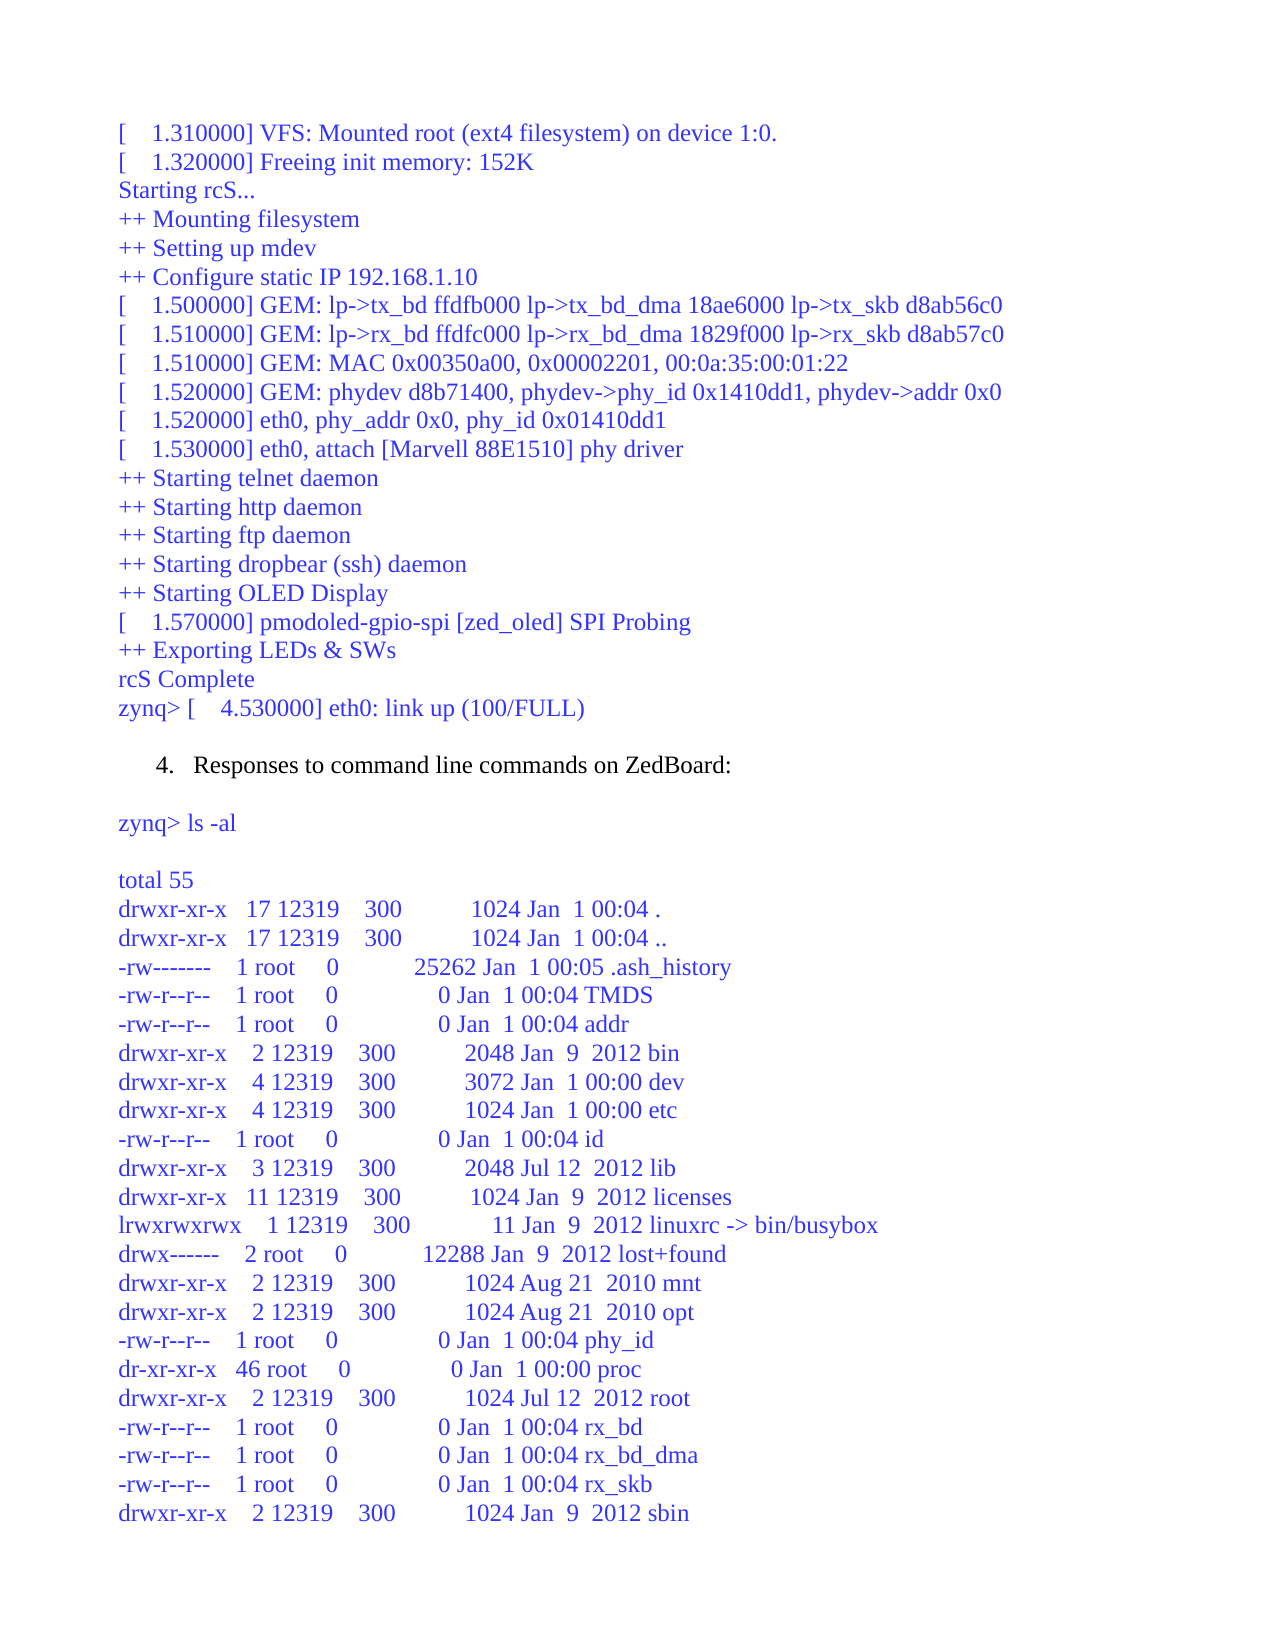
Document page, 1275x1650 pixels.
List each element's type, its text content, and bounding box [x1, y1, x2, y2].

text ++ Starting telnet daemon [118, 463, 1157, 492]
text [ 1.510000] GEM: MAC 0x00350a00, 0x00002201, 00:0a:35:00:01:22 [118, 348, 1157, 377]
text drwxr-xr-x 2 12319 300 2048 Jan 9 2012 bin [118, 1038, 1157, 1067]
text rcS Complete [118, 664, 1157, 693]
text ++ Starting http daemon [118, 492, 1157, 521]
text drwxr-xr-x 3 12319 300 2048 Jul 12 2012 lib [118, 1153, 1157, 1182]
text [ 1.530000] eth0, attach [Marvell 88E1510] phy driver [118, 434, 1157, 463]
text dr-xr-xr-x 46 root 0 0 Jan 1 00:00 proc [118, 1354, 1157, 1383]
text drwxr-xr-x 2 12319 300 1024 Jan 9 2012 sbin [118, 1498, 1157, 1527]
text -rw-r--r-- 1 root 0 0 Jan 1 00:04 rx_bd [118, 1412, 1157, 1441]
text drwxr-xr-x 17 12319 300 1024 Jan 1 00:04 . [118, 894, 1157, 923]
text zynq> ls -al [118, 808, 1157, 837]
text ++ Setting up mdev [118, 233, 1157, 262]
text ++ Configure static IP 192.168.1.10 [118, 262, 1157, 291]
text Starting rcS... [118, 176, 1157, 204]
text [ 1.570000] pmodoled-gpio-spi [zed_oled] SPI Probing [118, 607, 1157, 636]
text -rw------- 1 root 0 25262 Jan 1 00:05 .ash_history [118, 952, 1157, 981]
text [ 1.310000] VFS: Mounted root (ext4 filesystem) on device 1:0. [118, 118, 1157, 147]
text -rw-r--r-- 1 root 0 0 Jan 1 00:04 addr [118, 1009, 1157, 1038]
text drwxr-xr-x 2 12319 300 1024 Aug 21 2010 mnt [118, 1268, 1157, 1297]
text ++ Starting ftp daemon [118, 521, 1157, 549]
text ++ Mounting filesystem [118, 204, 1157, 233]
text -rw-r--r-- 1 root 0 0 Jan 1 00:04 rx_skb [118, 1469, 1157, 1498]
text [ 1.520000] GEM: phydev d8b71400, phydev->phy_id 0x1410dd1, phydev->addr 0x0 [118, 377, 1157, 406]
text drwxr-xr-x 2 12319 300 1024 Aug 21 2010 opt [118, 1297, 1157, 1326]
text drwxr-xr-x 4 12319 300 1024 Jan 1 00:00 etc [118, 1096, 1157, 1124]
text drwx------ 2 root 0 12288 Jan 9 2012 lost+found [118, 1239, 1157, 1268]
text [ 1.510000] GEM: lp->rx_bd ffdfc000 lp->rx_bd_dma 1829f000 lp->rx_skb d8ab57c0 [118, 319, 1157, 348]
text [ 1.320000] Freeing init memory: 152K [118, 147, 1157, 176]
text ++ Exporting LEDs & SWs [118, 636, 1157, 664]
text [ 1.520000] eth0, phy_addr 0x0, phy_id 0x01410dd1 [118, 406, 1157, 434]
text drwxr-xr-x 17 12319 300 1024 Jan 1 00:04 .. [118, 923, 1157, 952]
list Responses to command line commands on ZedBoard: [156, 751, 1157, 779]
text drwxr-xr-x 11 12319 300 1024 Jan 9 2012 licenses [118, 1182, 1157, 1211]
text [ 1.500000] GEM: lp->tx_bd ffdfb000 lp->tx_bd_dma 18ae6000 lp->tx_skb d8ab56c0 [118, 291, 1157, 319]
text ++ Starting dropbear (ssh) daemon [118, 549, 1157, 578]
text lrwxrwxrwx 1 12319 300 11 Jan 9 2012 linuxrc -> bin/busybox [118, 1211, 1157, 1239]
text drwxr-xr-x 4 12319 300 3072 Jan 1 00:00 dev [118, 1067, 1157, 1096]
text -rw-r--r-- 1 root 0 0 Jan 1 00:04 rx_bd_dma [118, 1441, 1157, 1469]
text total 55 [118, 866, 1157, 894]
text ++ Starting OLED Display [118, 578, 1157, 607]
text -rw-r--r-- 1 root 0 0 Jan 1 00:04 phy_id [118, 1326, 1157, 1354]
text drwxr-xr-x 2 12319 300 1024 Jul 12 2012 root [118, 1383, 1157, 1412]
text -rw-r--r-- 1 root 0 0 Jan 1 00:04 TMDS [118, 981, 1157, 1009]
text -rw-r--r-- 1 root 0 0 Jan 1 00:04 id [118, 1124, 1157, 1153]
text zynq> [ 4.530000] eth0: link up (100/FULL) [118, 693, 1157, 722]
